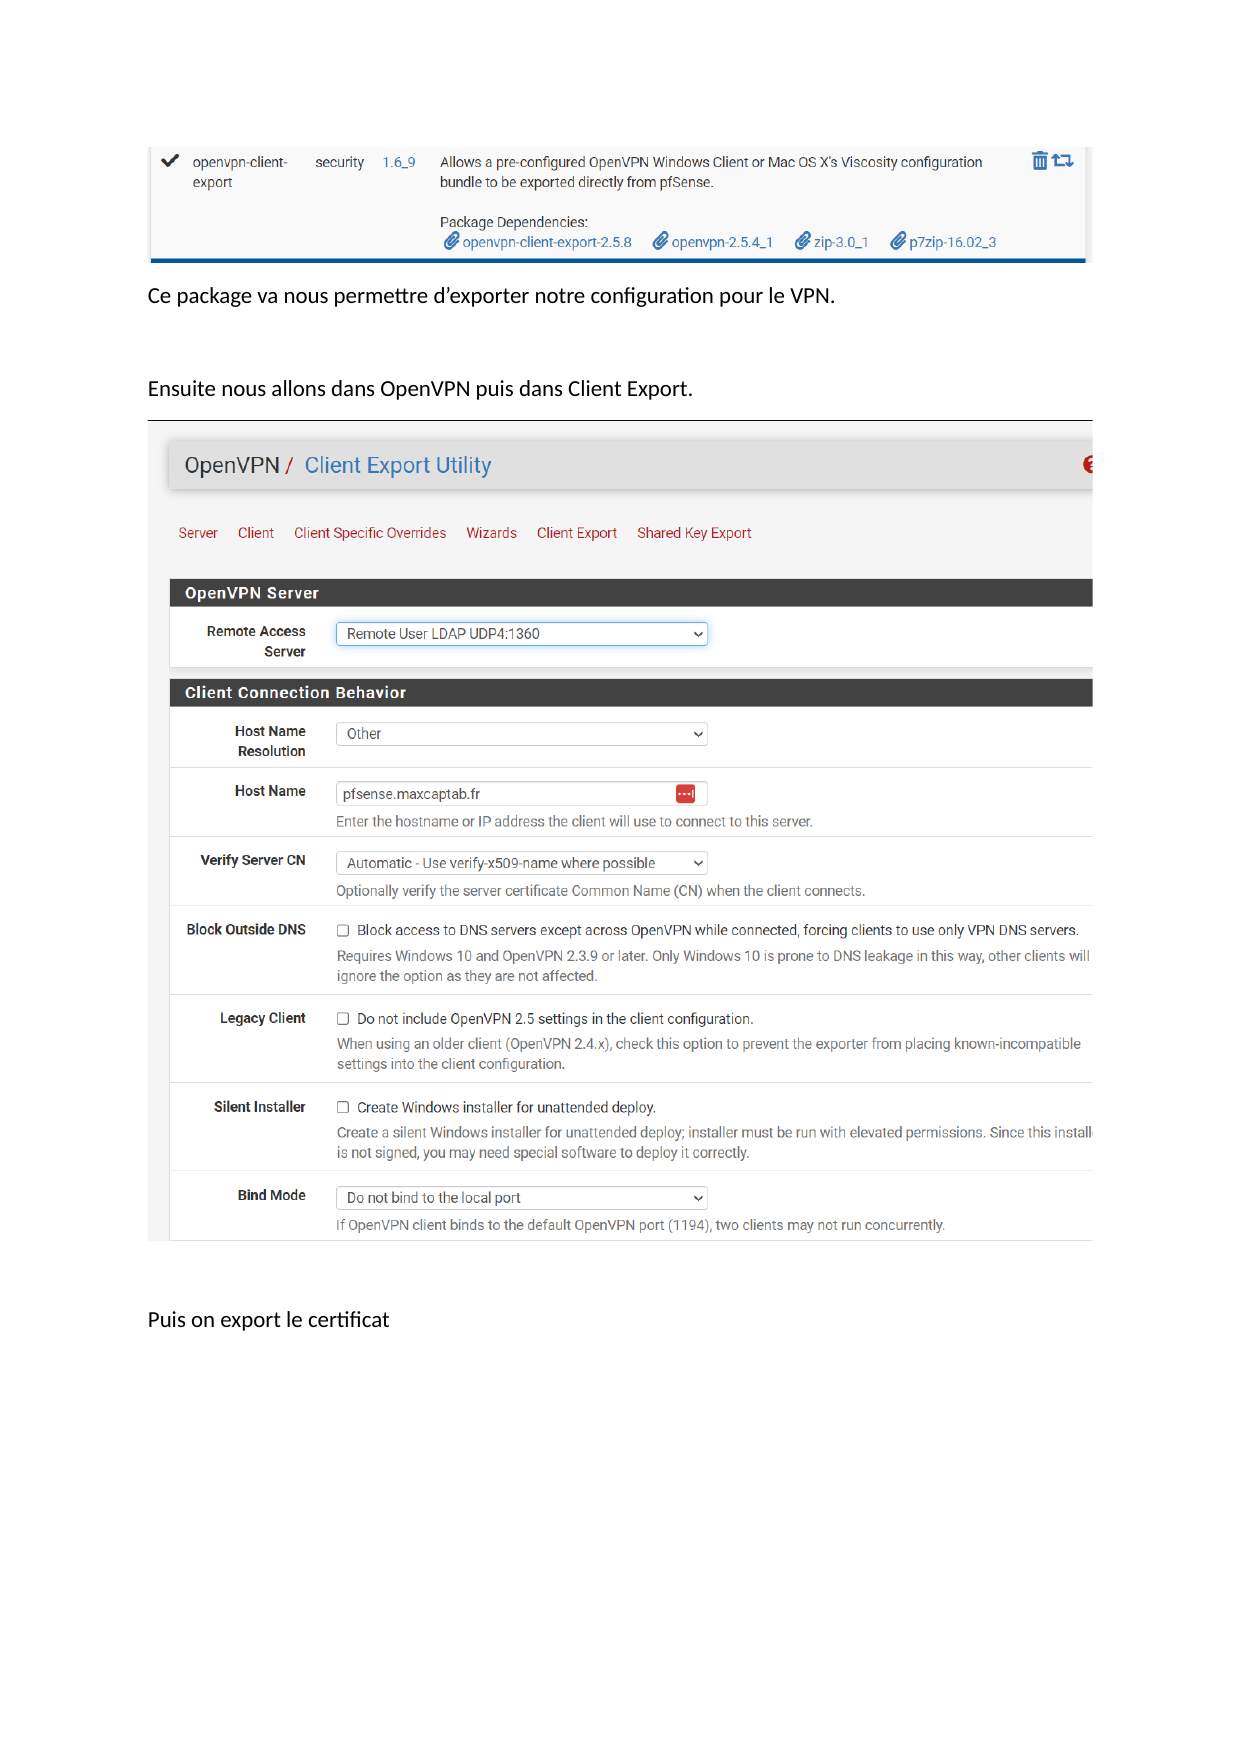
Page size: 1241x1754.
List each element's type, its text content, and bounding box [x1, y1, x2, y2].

text Ensuite nous allons dans OpenVPN puis dans Client Export. [148, 374, 1093, 402]
text Puis on export le certificat [148, 1305, 1093, 1333]
text Ce package va nous permettre d’exporter notre configuration pour le VPN. [148, 281, 1093, 309]
